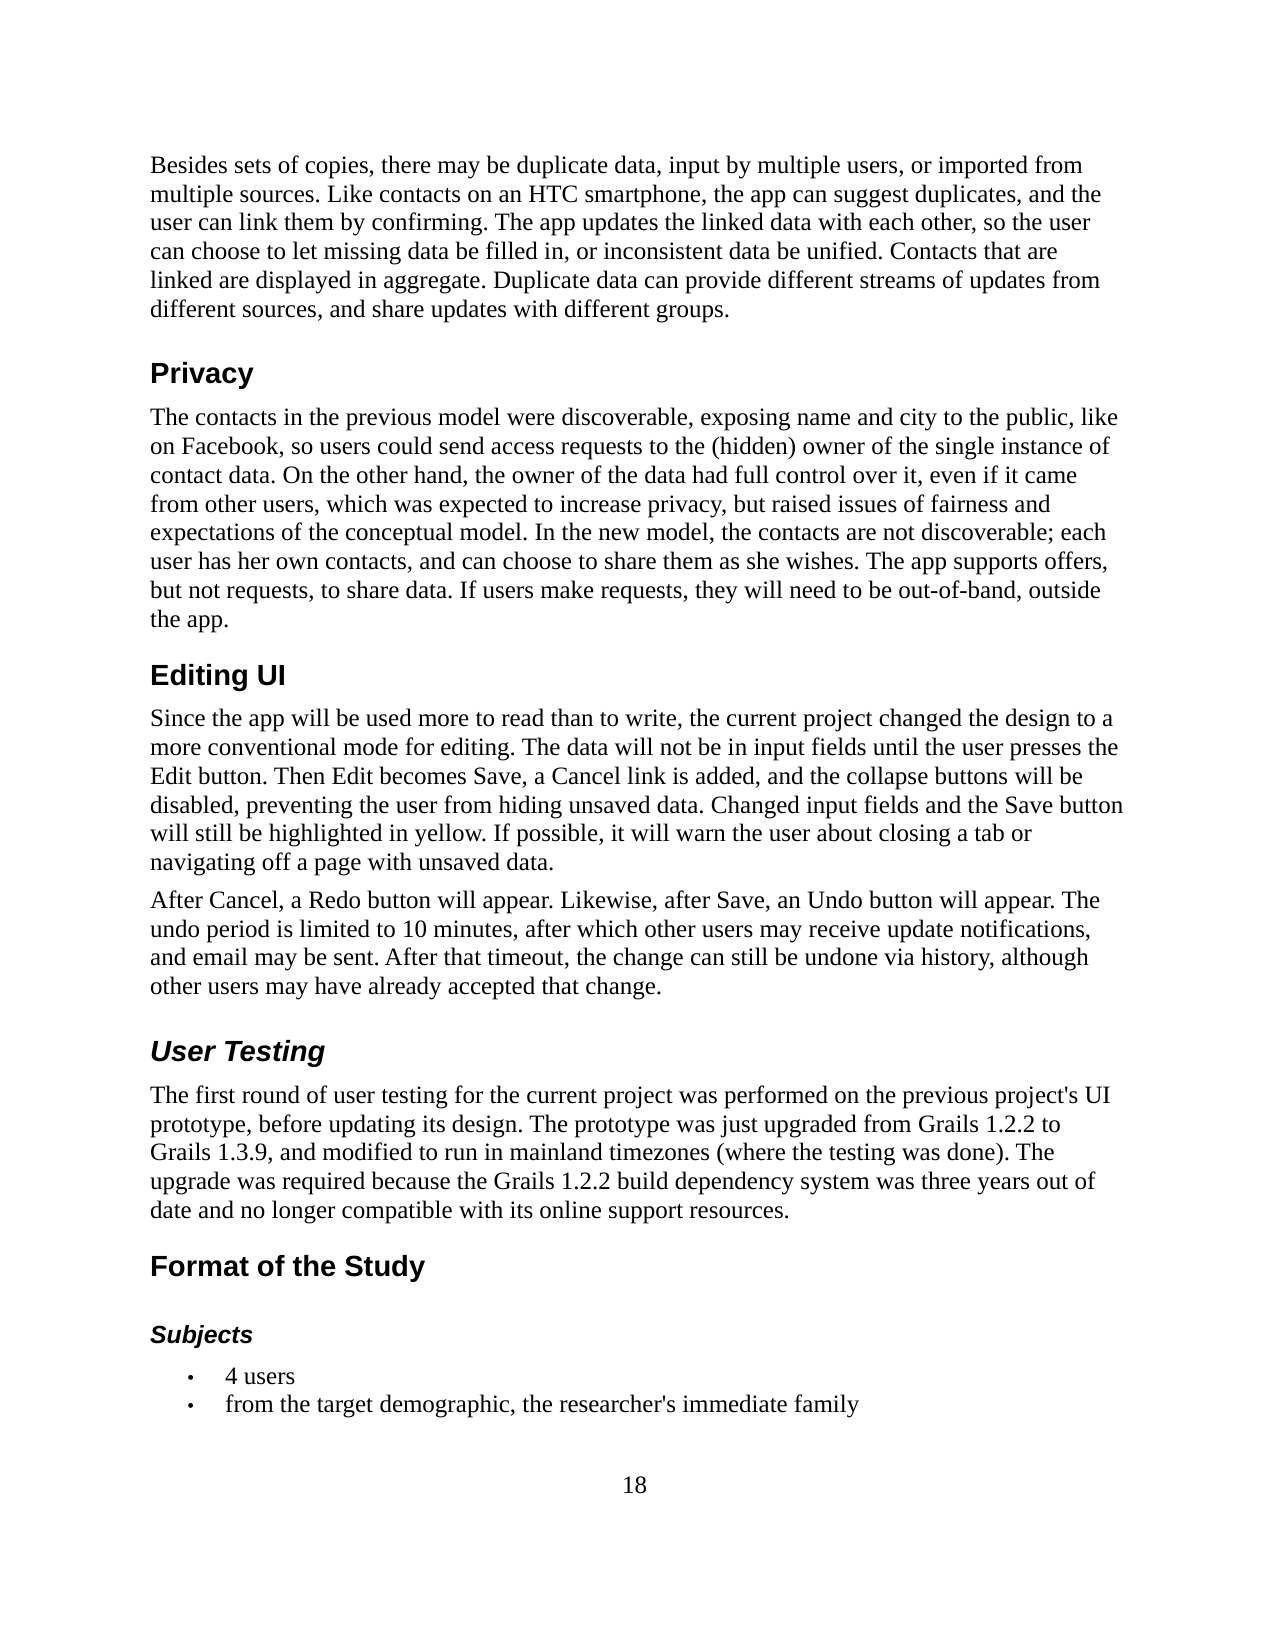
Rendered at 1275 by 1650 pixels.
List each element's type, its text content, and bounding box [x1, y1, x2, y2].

subtitle Privacy [150, 356, 1125, 390]
text After Cancel, a Redo button will appear. Likewise, after Save, an Undo button will appear. The undo period is limited to 10 minutes, after which other users may receive update notifications, and email may be sent. After that timeout, the change can still be undone via history, although other users may have already accepted that change. [150, 885, 1125, 1000]
text The first round of user testing for the current project was performed on the previous project's UI prototype, before updating its design. The prototype was just upgraded from Grails 1.2.2 to Grails 1.3.9, and modified to run in mainland timezones (where the testing was done). The upgrade was required because the Grails 1.2.2 build dependency system was three years out of date and no longer compatible with its online support resources. [150, 1080, 1125, 1224]
subtitle User Testing [150, 1034, 1125, 1067]
text Since the app will be used more to read than to write, the current project changed the design to a more conventional mode for editing. The data will not be in input fields until the user presses the Edit button. Then Edit becomes Save, a Cancel link is added, and the collapse buttons will be disabled, preventing the user from hiding unsaved data. Changed input fields and the Save button will still be highlighted in yellow. If possible, it will warn the user about closing a tab or navigating off a page with unsaved data. [150, 703, 1125, 876]
text Besides sets of copies, there may be duplicate data, input by multiple users, or imported from multiple sources. Like contacts on an HTC smartphone, the app can suggest duplicates, and the user can link them by confirming. The app updates the linked data with each other, so the user can choose to let missing data be filled in, or inconsistent data be unified. Contacts that are linked are displayed in aggregate. Duplicate data can provide different streams of updates from different sources, and share updates with different groups. [150, 150, 1125, 322]
subtitle Editing UI [150, 657, 1125, 691]
list from the target demographic, the researcher's immediate family [187, 1389, 1125, 1418]
subtitle Subjects [150, 1320, 1125, 1348]
list 4 users [187, 1361, 1125, 1389]
text The contacts in the previous model were discoverable, exposing name and city to the public, like on Facebook, so users could send access requests to the (hidden) owner of the single instance of contact data. On the other hand, the owner of the data had full control over it, even if it came from other users, which was expected to increase privacy, but raised issues of fairness and expectations of the conceptual model. In the new model, the contacts are not discoverable; each user has her own contacts, and can choose to share them as she wishes. The app supports offers, but not requests, to share data. If users make requests, they will need to be out-of-band, outside the app. [150, 402, 1125, 632]
subtitle Format of the Study [150, 1249, 1125, 1282]
